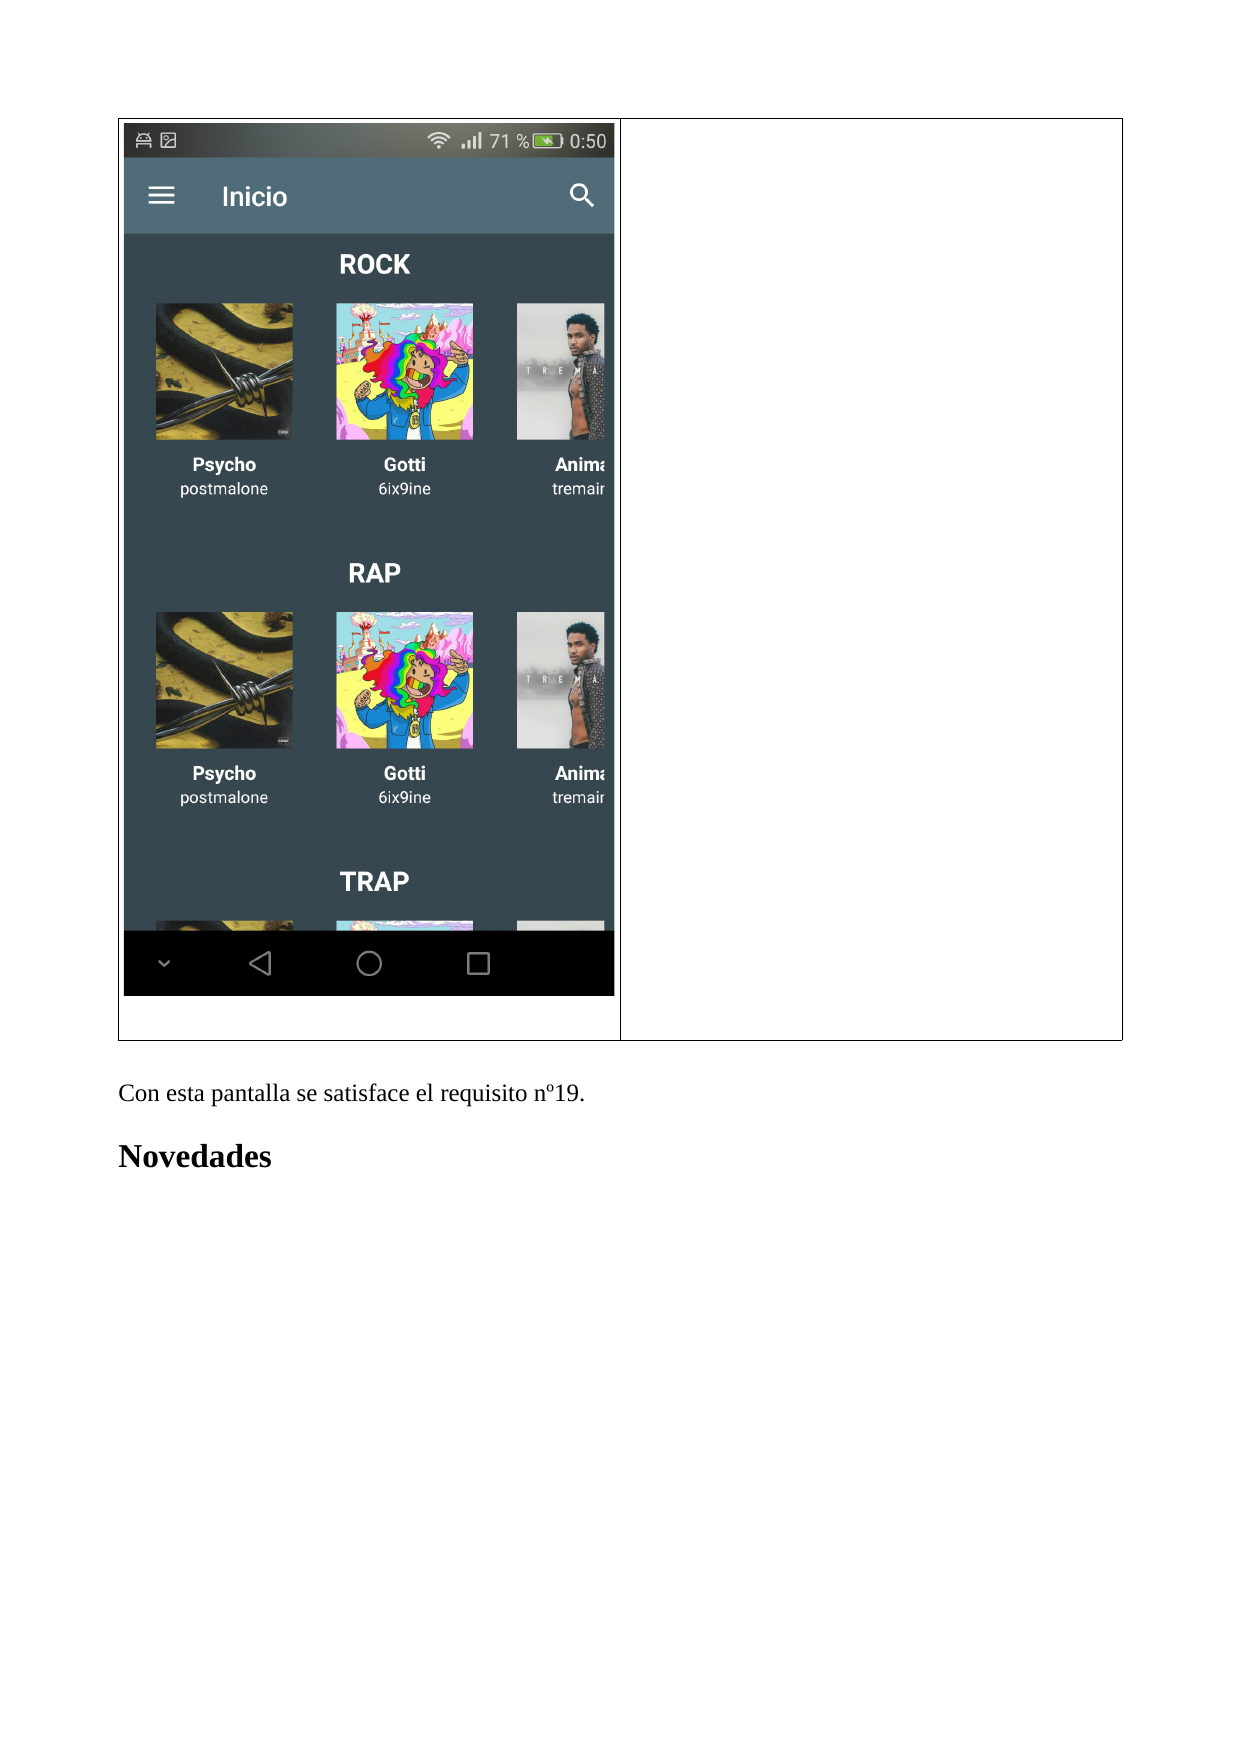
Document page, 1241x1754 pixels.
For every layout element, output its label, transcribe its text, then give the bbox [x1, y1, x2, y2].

text Novedades [118, 1136, 1122, 1174]
table_header [119, 119, 620, 1040]
picture [123, 123, 615, 996]
table_header [621, 119, 1122, 1040]
text Con esta pantalla se satisface el requisito nº19. [118, 1078, 1122, 1107]
